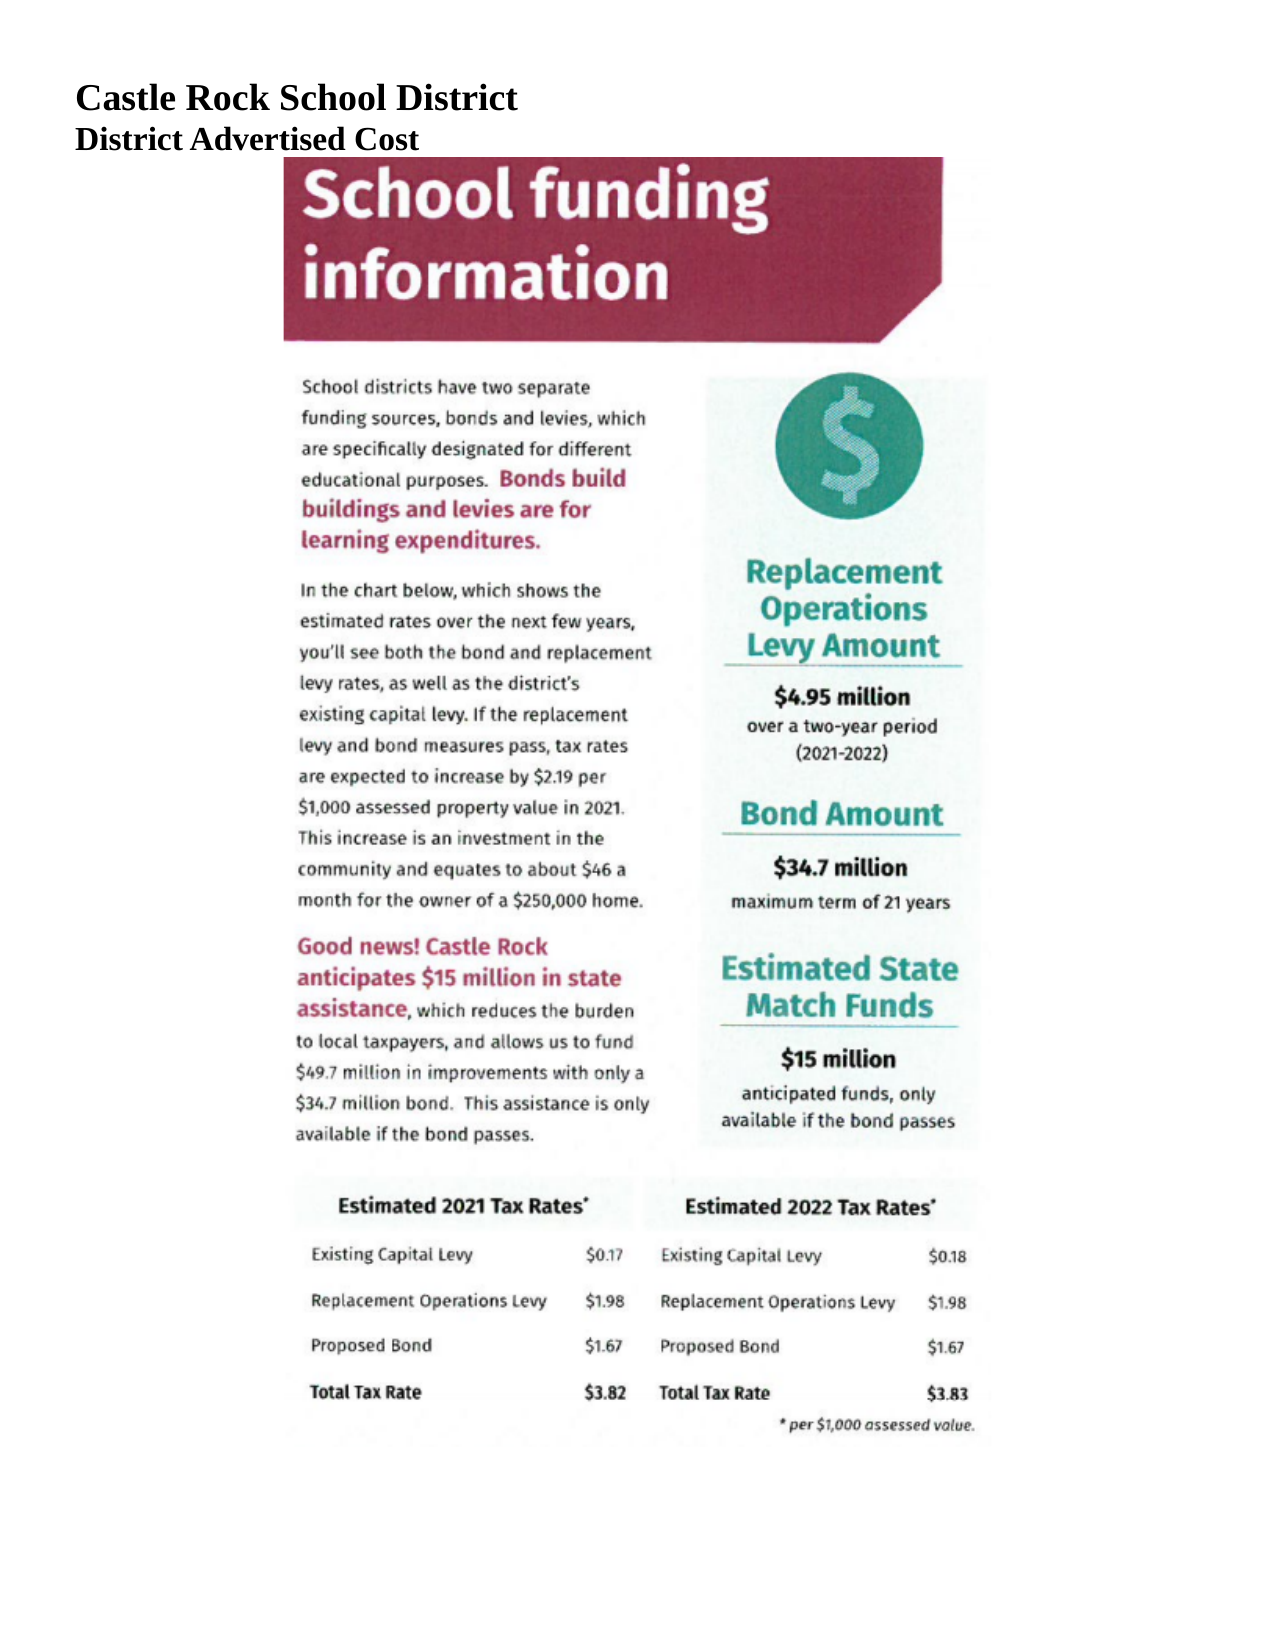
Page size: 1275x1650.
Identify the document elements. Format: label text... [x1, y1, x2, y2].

subtitle Castle Rock School District [75, 75, 1200, 119]
subtitle District Advertised Cost [75, 119, 1200, 157]
picture [283, 157, 992, 1450]
